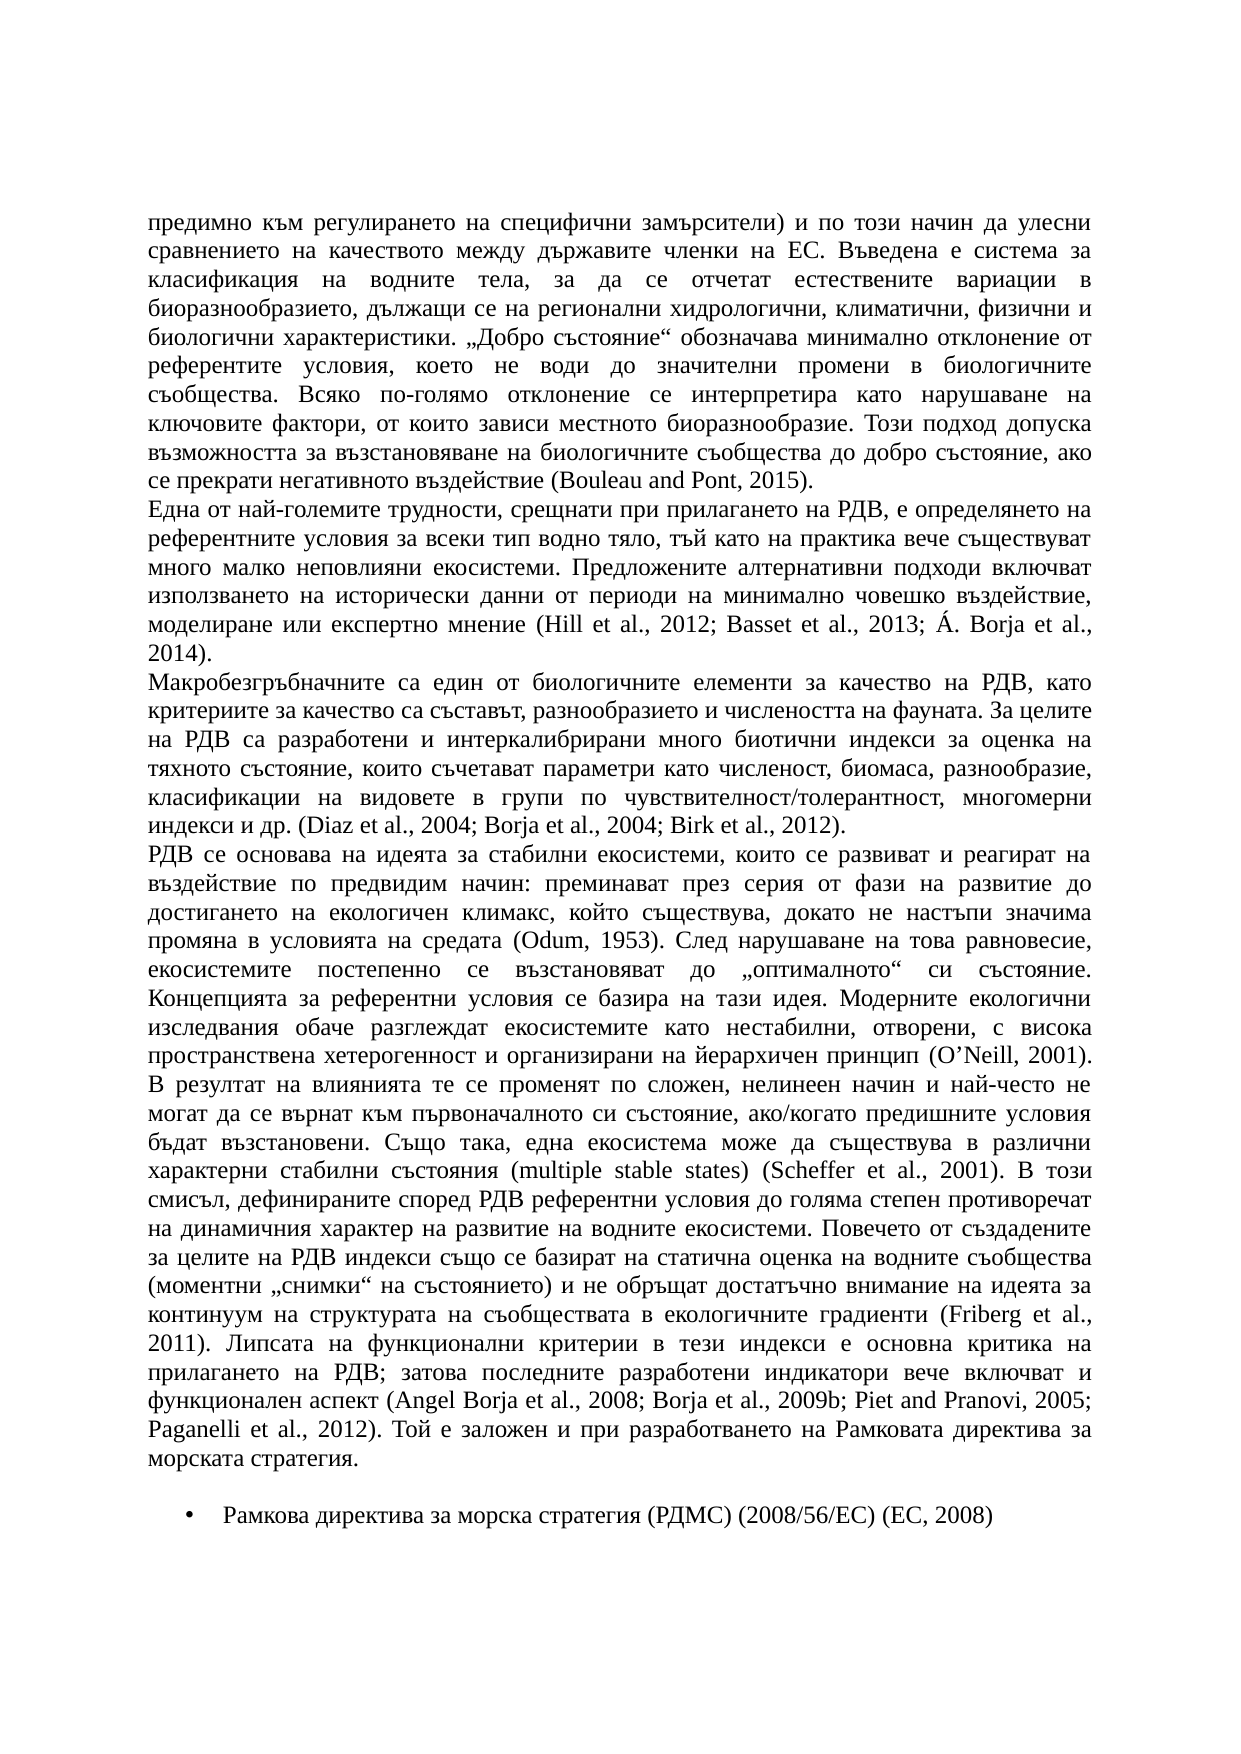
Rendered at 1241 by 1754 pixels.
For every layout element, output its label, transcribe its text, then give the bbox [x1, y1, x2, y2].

list Рамкова директива за морска стратегия (РДМС) (2008/56/EC) (EC, 2008) [185, 1500, 1093, 1529]
text РДВ се основава на идеята за стабилни екосистеми, които се развиват и реагират на въздействие по предвидим начин: преминават през серия от фази на развитие до достигането на екологичен климакс, който съществува, докато не настъпи значима промяна в условията на средата (Odum, 1953). След нарушаване на това равновесие, екосистемите постепенно се възстановяват до „оптималното“ си състояние. Концепцията за референтни условия се базира на тази идея. Модерните екологични изследвания обаче разглеждат екосистемите като нестабилни, отворени, с висока пространствена хетерогенност и организирани на йерархичен принцип (O’Neill, 2001). В резултат на влиянията те се променят по сложен, нелинеен начин и най-често не могат да се върнат към първоначалното си състояние, ако/когато предишните условия бъдат възстановени. Също така, една екосистема може да съществува в различни характерни стабилни състояния (multiple stable states) (Scheffer et al., 2001). В този смисъл, дефинираните според РДВ референтни условия до голяма степен противоречат на динамичния характер на развитие на водните екосистеми. Повечето от създадените за целите на РДВ индекси също се базират на статична оценка на водните съобщества (моментни „снимки“ на състоянието) и не обръщат достатъчно внимание на идеята за континуум на структурата на съобществата в екологичните градиенти (Friberg et al., 2011). Липсата на функционални критерии в тези индекси е основна критика на прилагането на РДВ; затова последните разработени индикатори вече включват и функционален аспект (Angel Borja et al., 2008; Borja et al., 2009b; Piet and Pranovi, 2005; Paganelli et al., 2012). Той е заложен и при разработването на Рамковата директива за морската стратегия. [148, 839, 1093, 1472]
text Една от най-големите трудности, срещнати при прилагането на РДВ, е определянето на референтните условия за всеки тип водно тяло, тъй като на практика вече съществуват много малко неповлияни екосистеми. Предложените алтернативни подходи включват използването на исторически данни от периоди на минимално човешко въздействие, моделиране или експертно мнение (Hill et al., 2012; Basset et al., 2013; Á. Borja et al., 2014). [148, 494, 1093, 667]
text Макробезгръбначните са един от биологичните елементи за качество на РДВ, като критериите за качество са съставът, разнообразието и числеността на фауната. За целите на РДВ са разработени и интеркалибрирани много биотични индекси за оценка на тяхното състояние, които съчетават параметри като численост, биомаса, разнообразие, класификации на видовете в групи по чувствителност/толерантност, многомерни индекси и др. (Diaz et al., 2004; Borja et al., 2004; Birk et al., 2012). [148, 667, 1093, 839]
text предимно към регулирането на специфични замърсители) и по този начин да улесни сравнението на качеството между държавите членки на ЕС. Въведена е система за класификация на водните тела, за да се отчетат естествените вариации в биоразнообразието, дължащи се на регионални хидрологични, климатични, физични и биологични характеристики. „Добро състояние“ обозначава минимално отклонение от референтите условия, което не води до значителни промени в биологичните съобщества. Всяко по-голямо отклонение се интерпретира като нарушаване на ключовите фактори, от които зависи местното биоразнообразие. Този подход допуска възможността за възстановяване на биологичните съобщества до добро състояние, ако се прекрати негативното въздействие (Bouleau and Pont, 2015). [148, 207, 1093, 494]
